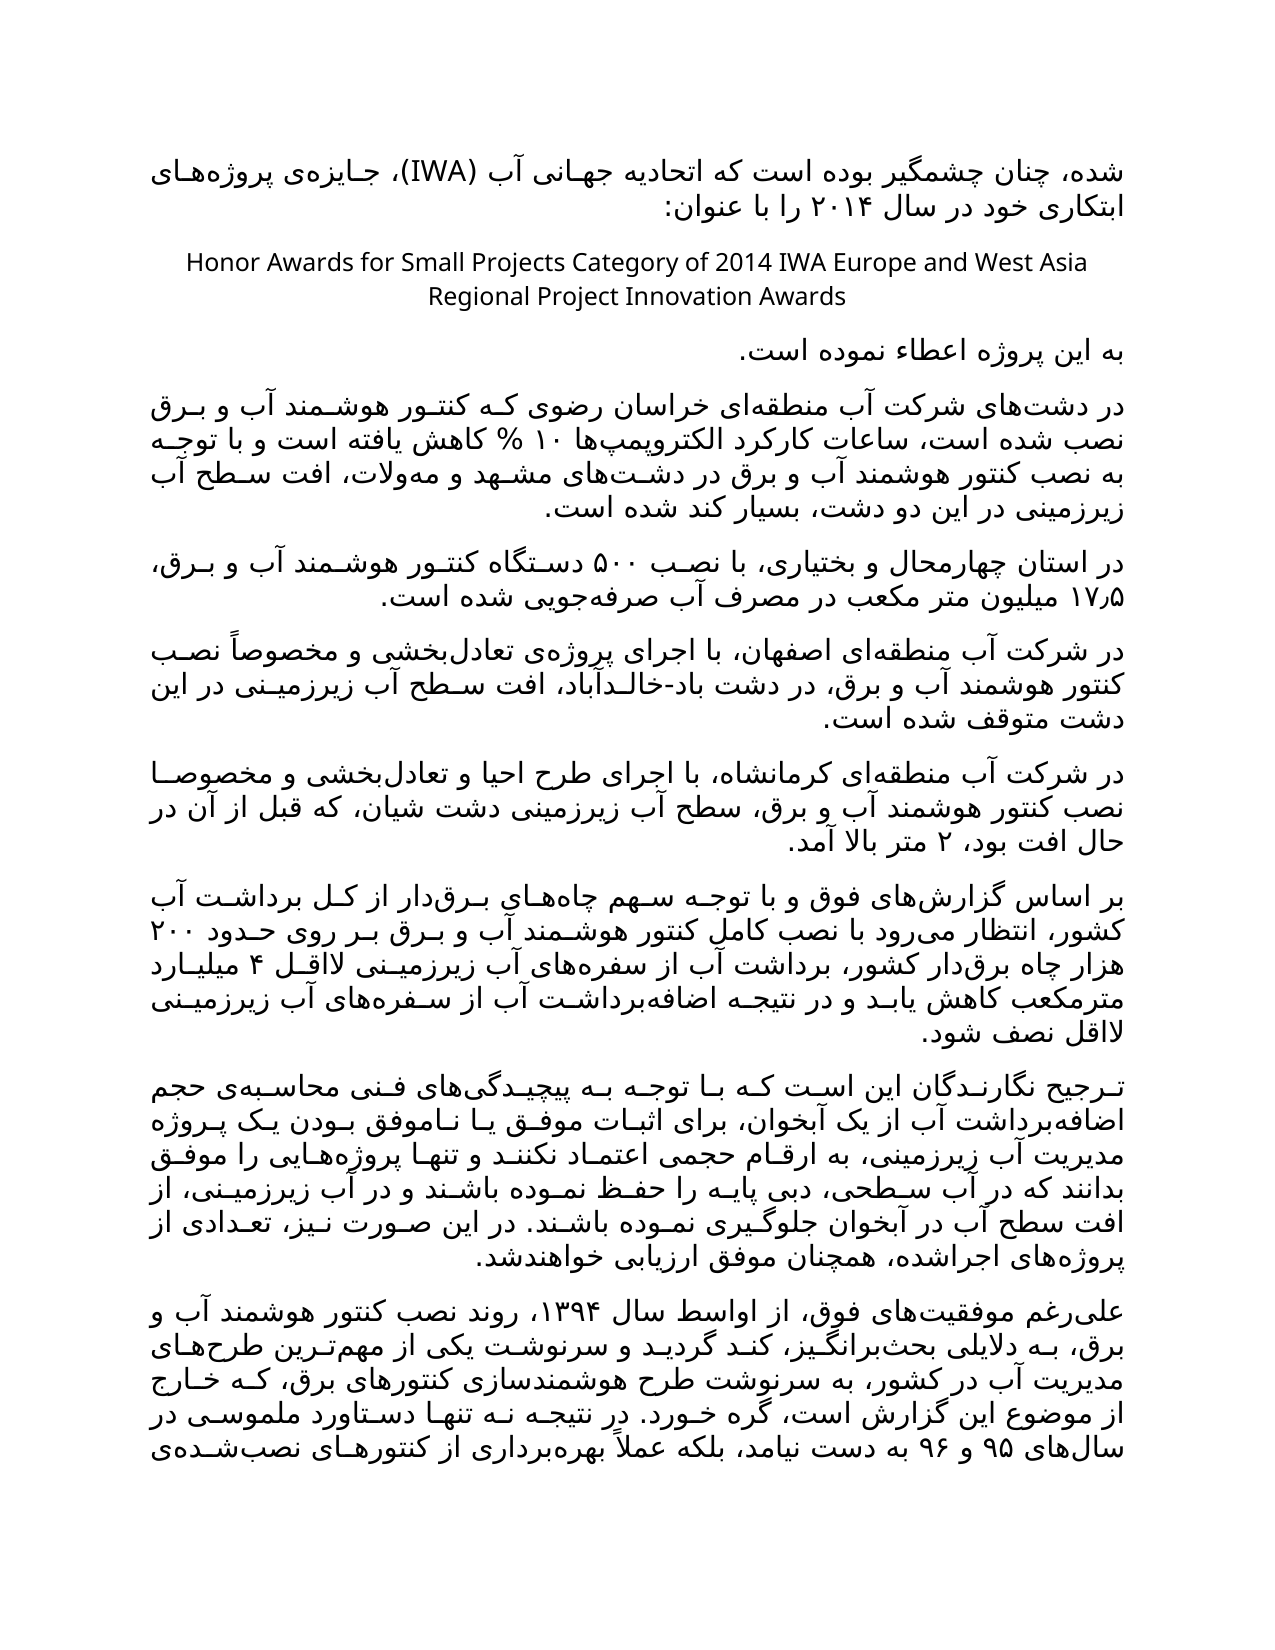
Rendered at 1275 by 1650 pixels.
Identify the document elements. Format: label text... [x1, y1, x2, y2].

text در استان چهارمحال و بختیاری، با نصب ۵۰۰ دستگاه کنتور هوشمند آب و برق، ۱۷٫۵ میلیون متر مکعب در مصرف آب صرفه‌جویی شده است. [150, 545, 1125, 613]
text بر اساس گزارش‌های فوق و با توجه سهم چاه‌های برق‌دار از کل برداشت آب کشور، انتظار می‌رود با نصب کامل کنتور هوشمند آب و برق بر روی حدود ۲۰۰ هزار چاه برق‌دار کشور، برداشت آب از سفره‌های آب زیرزمینی لااقل ۴ میلیارد مترمکعب کاهش یابد و در نتیجه اضافه‌برداشت آب از سفره‌های آب زیرزمینی لااقل نصف شود. [150, 879, 1125, 1049]
text در شرکت آب منطقه‌ای اصفهان، با اجرای پروژه‌ی تعادل‌بخشی و مخصوصاً نصب کنتور هوشمند آب و برق، در دشت باد-خالدآباد، افت سطح آب زیرزمینی در این دشت متوقف شده است. [150, 634, 1125, 736]
text ترجیح نگارندگان این است که با توجه به پیچیدگی‌های فنی محاسبه‌ی حجم اضافه‌برداشت آب از یک آبخوان، برای اثبات موفق یا ناموفق بودن یک پروژه مدیریت آب زیرزمینی، به ارقام حجمی اعتماد نکنند و تنها پروژه‌هایی را موفق بدانند که در آب سطحی، دبی پایه را حفظ نموده باشند و در آب زیرزمینی، از افت سطح آب در آبخوان جلوگیری نموده باشند. در این صورت نیز، تعدادی از پروژه‌های اجراشده، همچنان موفق ارزیابی خواهندشد. [150, 1070, 1125, 1273]
text به این پروژه اعطاء نموده است. [150, 333, 1125, 367]
text اجرای طرح تعادل‌بخشی در شرکت آب منطقه‌ای خراسان شمالی با موفقیت زیادی همراه بوده و توانسته است افت سفره‌های آب زیرزمینی را به یک سوم کاهش دهد. (این پروژه مورد بازدید کارشناسان وزارت جهاد کشاورزی قرار گرفته و دست‌اندرکاران آن از طرف معاونت آب و خاک وزارت جهاد کشاورزی تقدیر شده‌اند) دستاوردهای پروژه نصب کنتور هوشمند آب و برق بر روی چاه‌های استان خراسان شمالی که موجب کنترل افت سفره‌های آب زیرزمینی دشت اسفراین شده، چنان چشمگیر بوده است که اتحادیه جهانی آب (IWA)، جایزه‌ی پروژه‌های ابتکاری خود در سال ۲۰۱۴ را با عنوان: [150, 150, 1125, 224]
text علی‌رغم موفقیت‌های فوق، از اواسط سال ۱۳۹۴، روند نصب کنتور هوشمند آب و برق، به دلایلی بحث‌‌برانگیز، کند گردید و سرنوشت یکی از مهم‌ترین طرح‌های مدیریت آب در کشور، به سرنوشت طرح هوشمندسازی کنتورهای برق، که خارج از موضوع این گزارش است، گره خورد. در نتیجه نه تنها دستاورد ملموسی در سال‌های ۹۵ و ۹۶ به دست نیامد، بلکه عملاً بهره‌برداری از کنتورهای نصب‌شده‌ی قبلی نیز با خلل جدی مواجه شد و در نهایت، افت سطح آب در برخی از دشت‌های پیشرو، از قبیل اسفراین، مشهد و شیان مجدداً آغاز گردید. [150, 1294, 1125, 1464]
text Honor Awards for Small Projects Category of 2014 IWA Europe and West Asia Regional Project Innovation Awards [150, 244, 1125, 313]
text در دشت‌های شرکت آب منطقه‌ای خراسان رضوی که کنتور هوشمند آب و برق نصب شده است، ساعات کارکرد الکتروپمپ‌ها ۱۰ % کاهش یافته است و با توجه به نصب کنتور هوشمند آب و برق در دشت‌های مشهد و مه‌ولات، افت سطح آب زیرزمینی در این دو دشت، بسیار کند شده است. [150, 388, 1125, 524]
text در شرکت آب منطقه‌ای کرمانشاه، با اجرای طرح احیا و تعادل‌بخشی و مخصوصا نصب کنتور هوشمند آب و برق، سطح آب زیرزمینی دشت شیان، که قبل از آن در حال افت بود، ۲ متر بالا آمد. [150, 756, 1125, 858]
